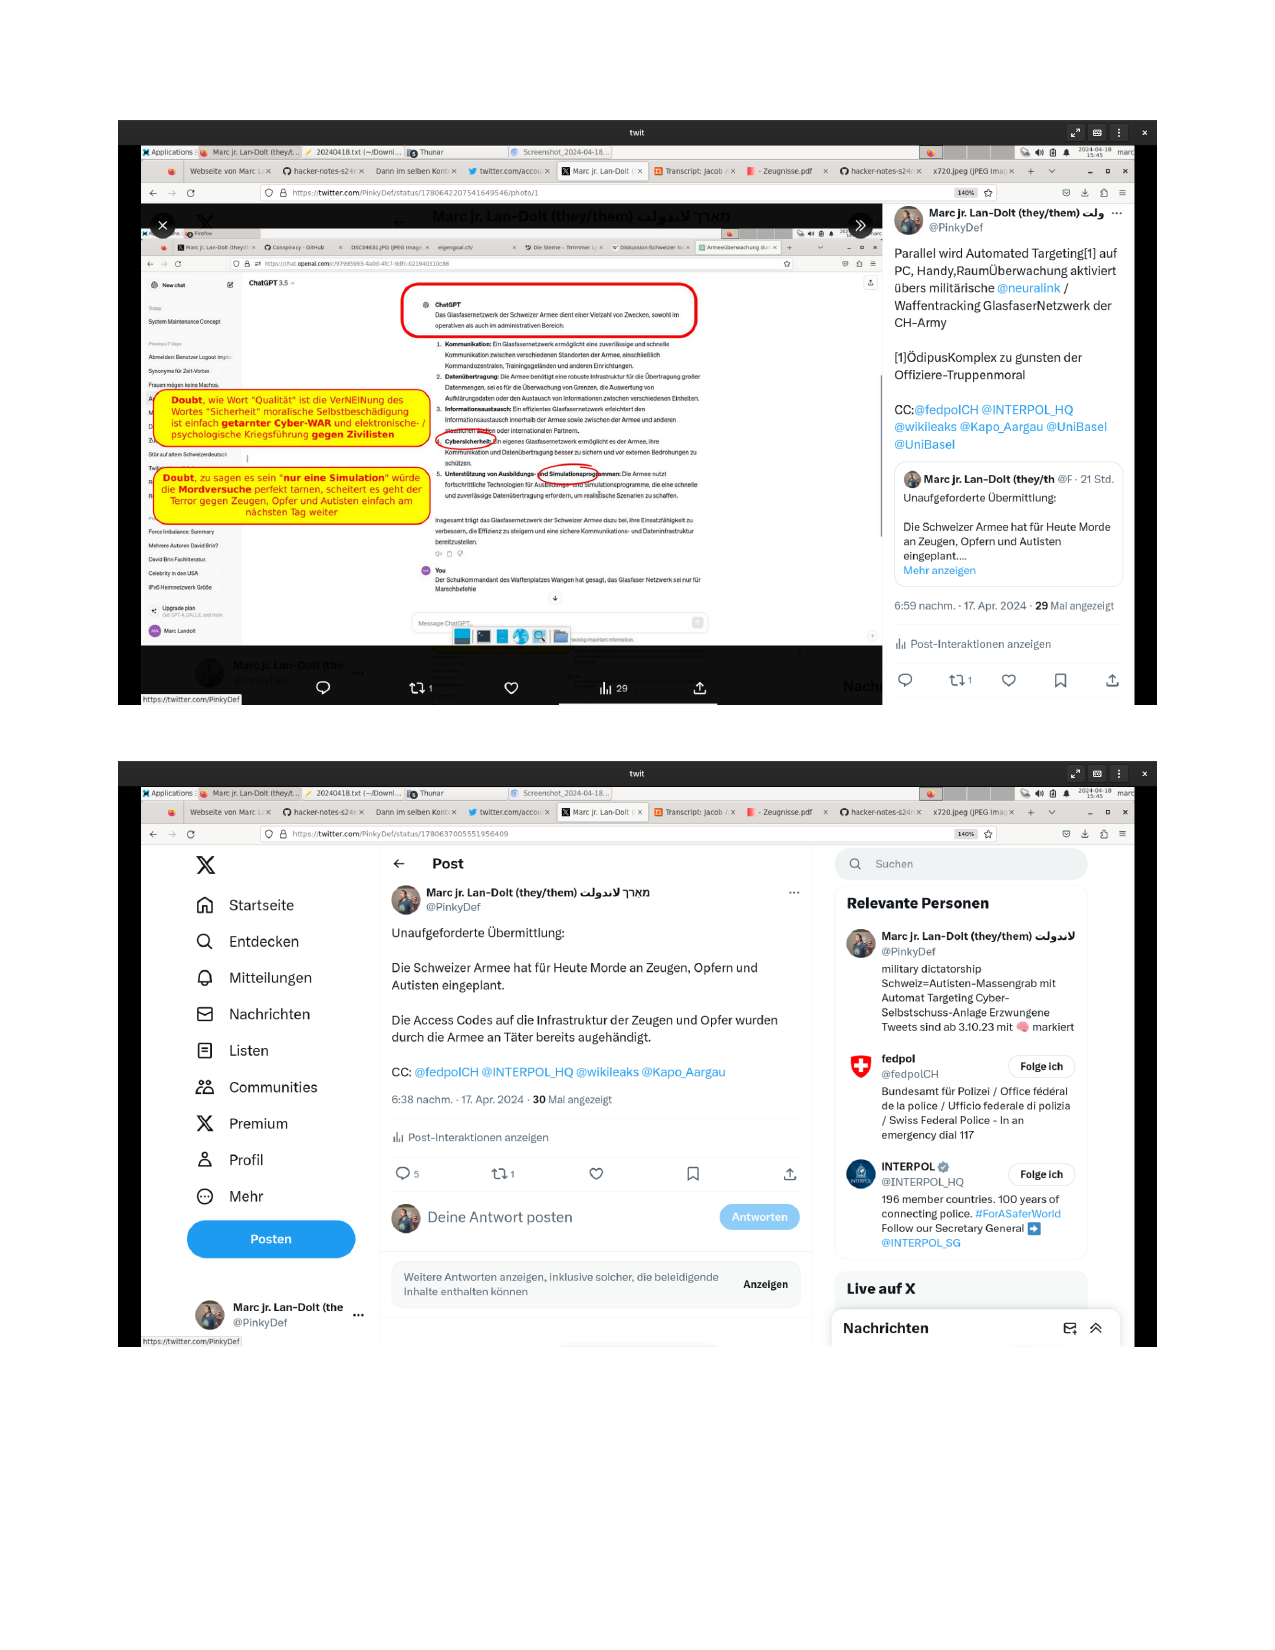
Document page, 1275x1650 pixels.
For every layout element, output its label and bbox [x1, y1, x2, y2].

picture [118, 761, 1157, 1347]
picture [118, 120, 1157, 705]
